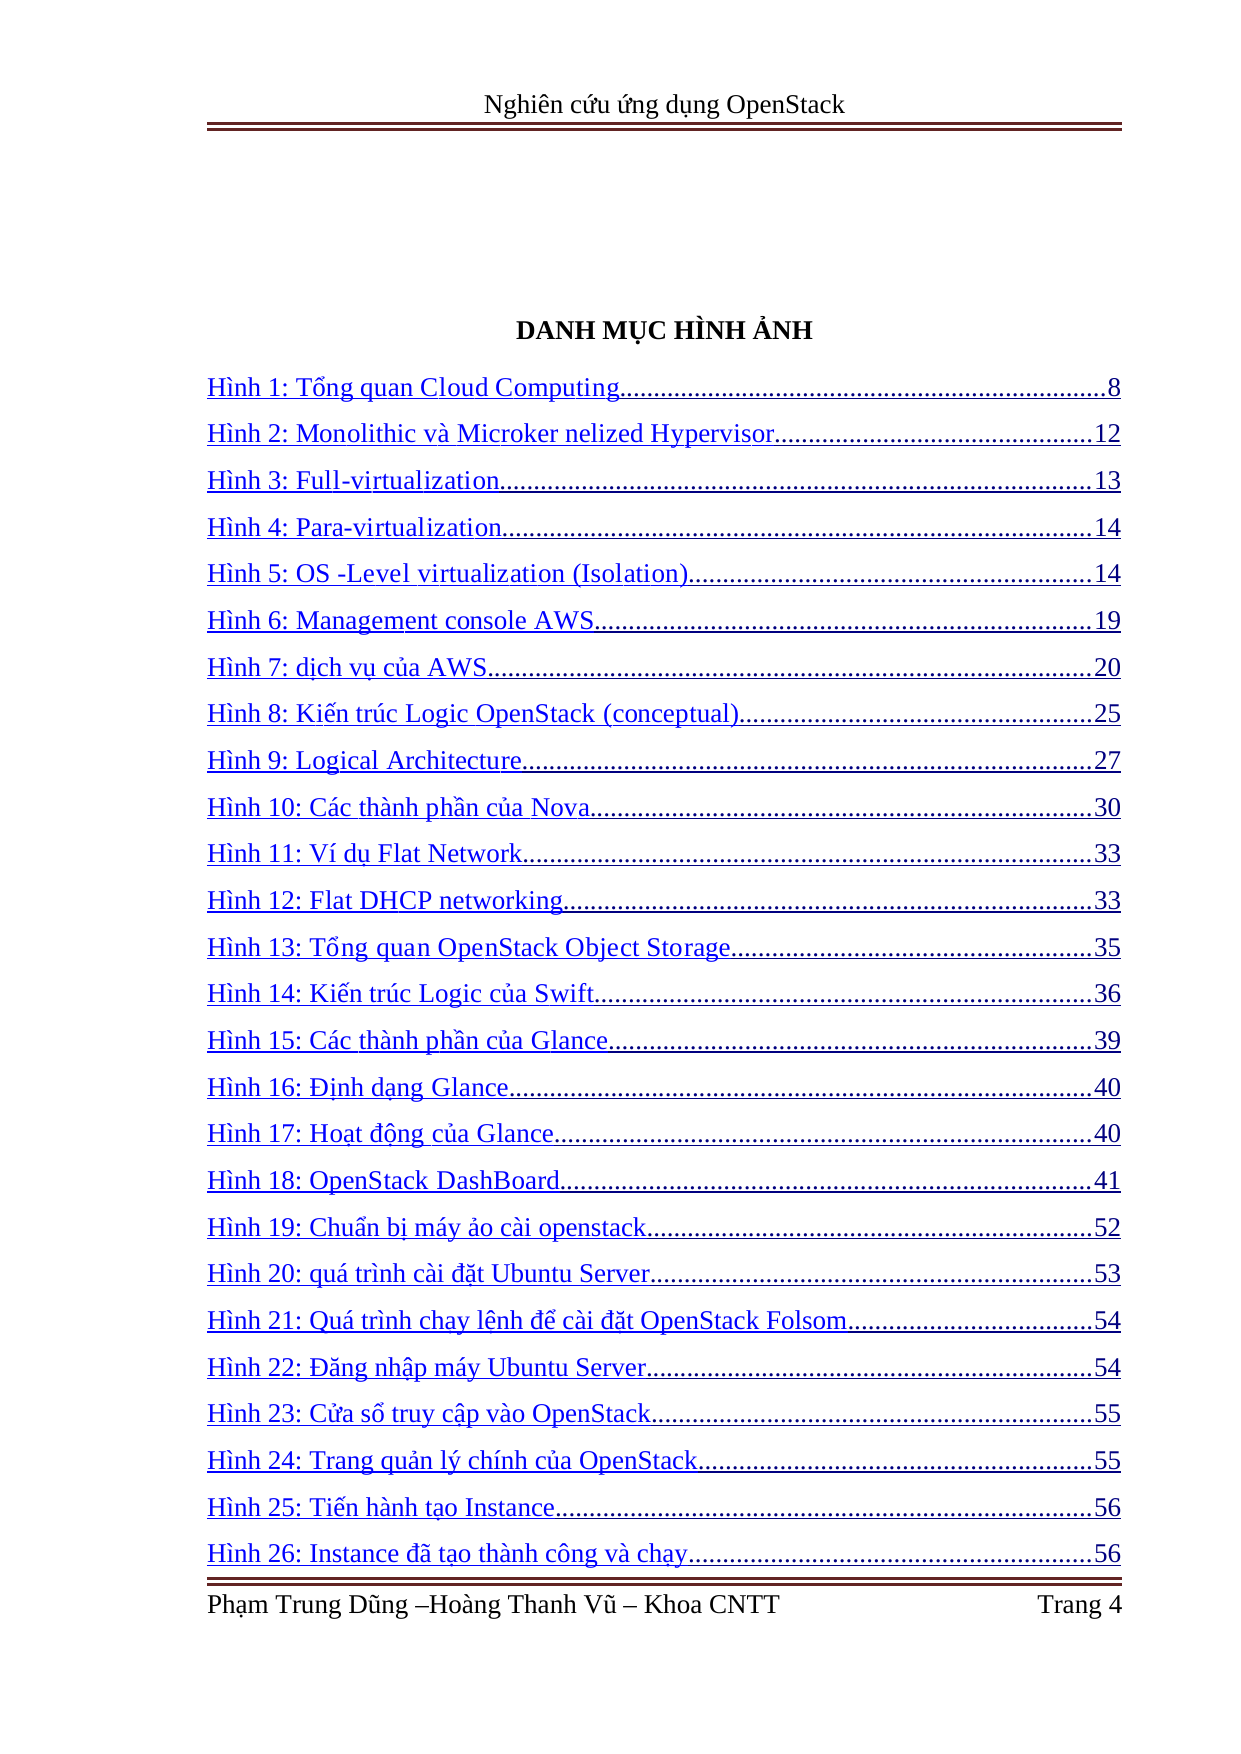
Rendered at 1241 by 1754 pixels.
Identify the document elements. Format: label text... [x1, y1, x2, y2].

text Hình 15: Các thành phần của Glance 39 [207, 1024, 1122, 1055]
text Hình 1: Tổng quan Cloud Computing 8 [207, 371, 1122, 402]
text Hình 5: OS -Level virtualization (Isolation) 14 [207, 558, 1122, 589]
text Hình 16: Định dạng Glance 40 [207, 1071, 1122, 1102]
text Hình 24: Trang quản lý chính của OpenStack 55 [207, 1444, 1122, 1475]
text Hình 25: Tiến hành tạo Instance 56 [207, 1491, 1122, 1522]
text Hình 9: Logical Architecture 27 [207, 744, 1122, 775]
text Hình 23: Cửa sổ truy cập vào OpenStack 55 [207, 1398, 1122, 1429]
subtitle DANH MỤC HÌNH ẢNH [207, 314, 1122, 345]
text Hình 20: quá trình cài đặt Ubuntu Server 53 [207, 1258, 1122, 1289]
text Hình 14: Kiến trúc Logic của Swift 36 [207, 978, 1122, 1009]
text Hình 3: Full-virtualization 13 [207, 464, 1122, 495]
text Hình 12: Flat DHCP networking 33 [207, 884, 1122, 915]
text Hình 17: Hoạt động của Glance 40 [207, 1118, 1122, 1149]
text Hình 10: Các thành phần của Nova 30 [207, 791, 1122, 822]
text Hình 13: Tổng quan OpenStack Object Storage 35 [207, 931, 1122, 962]
text Hình 7: dịch vụ của AWS 20 [207, 651, 1122, 682]
text Hình 18: OpenStack DashBoard 41 [207, 1164, 1122, 1195]
text Hình 11: Ví dụ Flat Network 33 [207, 838, 1122, 869]
text Hình 8: Kiến trúc Logic OpenStack (conceptual) 25 [207, 698, 1122, 729]
text Hình 4: Para-virtualization 14 [207, 511, 1122, 542]
text Hình 26: Instance đã tạo thành công và chạy 56 [207, 1538, 1122, 1569]
text Hình 22: Đăng nhập máy Ubuntu Server 54 [207, 1351, 1122, 1382]
text Hình 2: Monolithic và Microker nelized Hypervisor 12 [207, 418, 1122, 449]
text Hình 21: Quá trình chạy lệnh để cài đặt OpenStack Folsom 54 [207, 1304, 1122, 1335]
text Hình 19: Chuẩn bị máy ảo cài openstack 52 [207, 1211, 1122, 1242]
text Hình 6: Management console AWS 19 [207, 604, 1122, 635]
